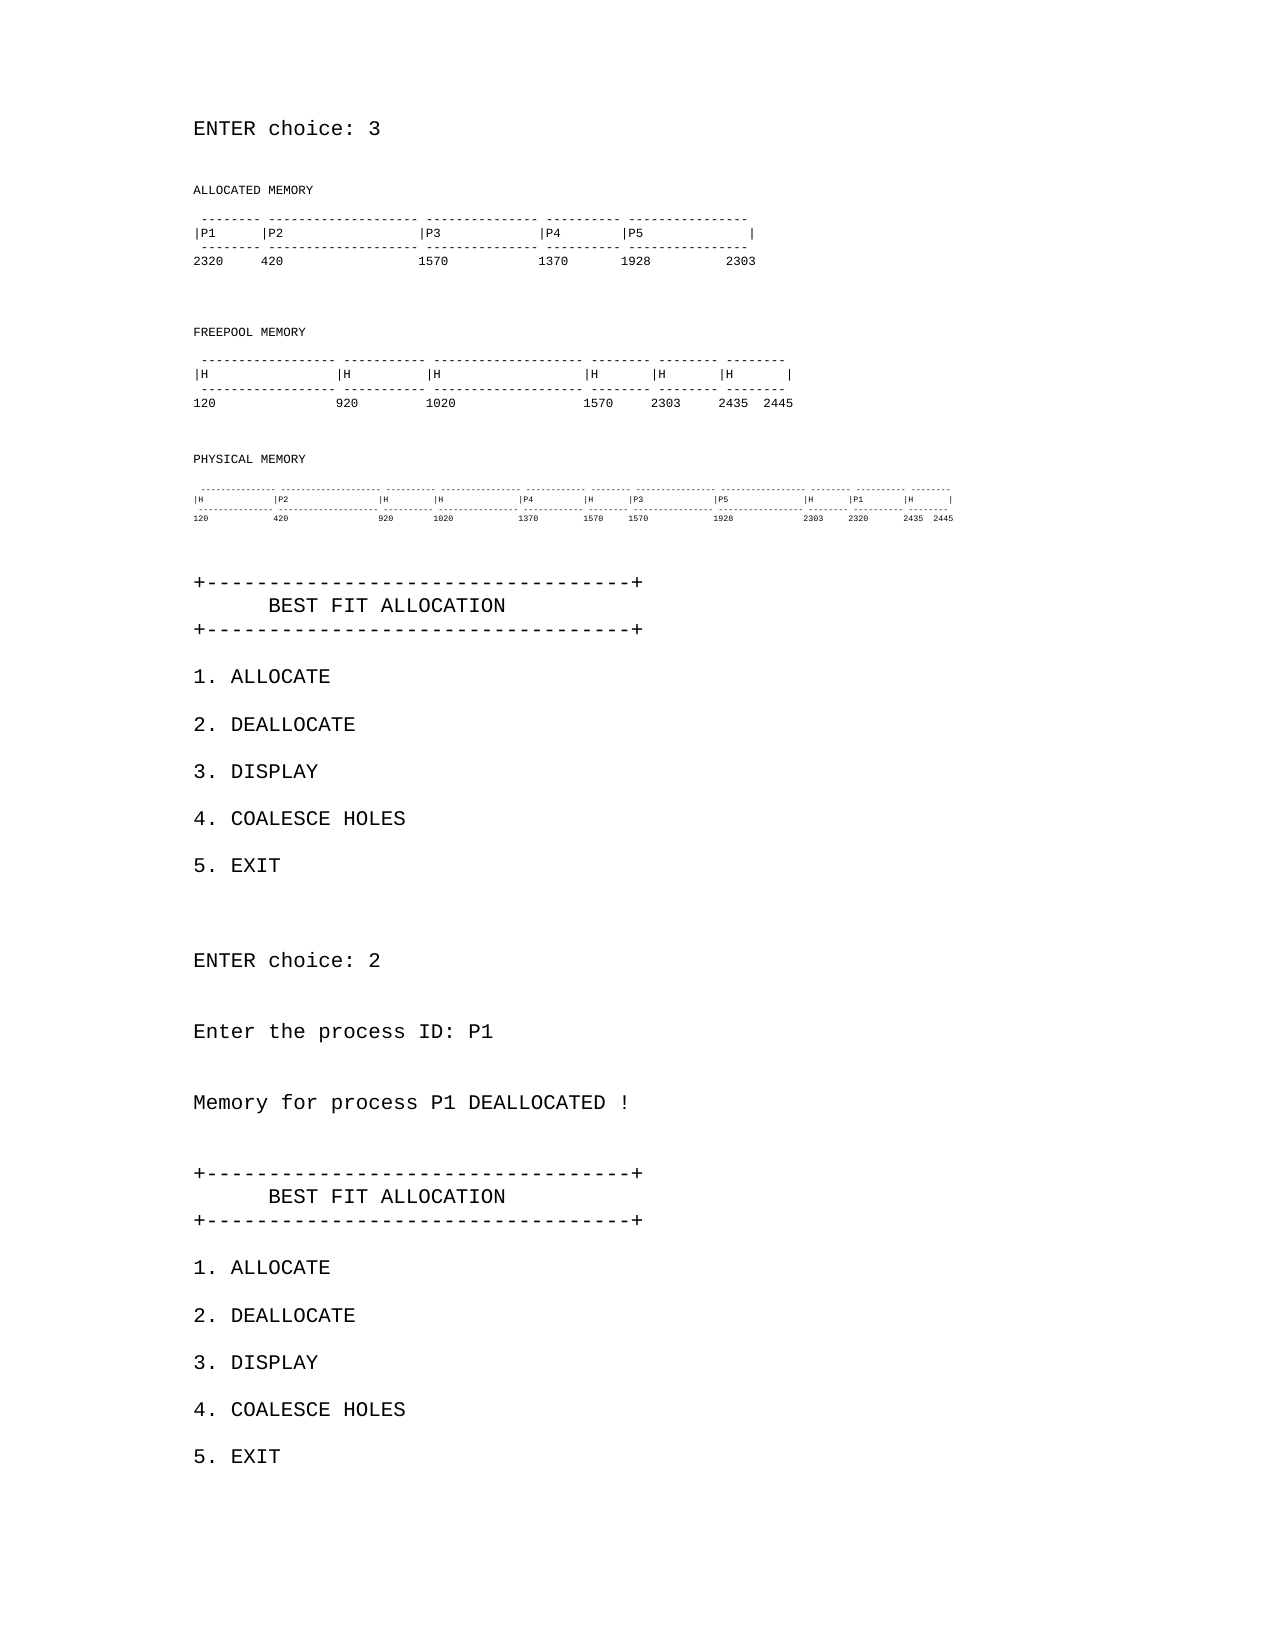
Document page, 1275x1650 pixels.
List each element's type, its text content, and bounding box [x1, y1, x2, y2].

text 4. COALESCE HOLES [118, 808, 1157, 832]
text BEST FIT ALLOCATION [118, 1186, 1157, 1210]
text --------------- -------------------- ---------- ---------------- ------------ -------- ---------------- ----------------- -------- ---------- -------- [118, 505, 1157, 515]
text 2. DEALLOCATE [118, 713, 1157, 737]
text -------- -------------------- --------------- ---------- ---------------- [118, 213, 1157, 227]
text +----------------------------------+ [118, 619, 1157, 643]
text ENTER choice: 3 [118, 118, 1157, 142]
text |H |P2 |H |H |P4 |H |P3 |P5 |H |P1 |H | [118, 496, 1157, 505]
text +----------------------------------+ [118, 1163, 1157, 1186]
text 1. ALLOCATE [118, 666, 1157, 690]
text 5. EXIT [118, 1447, 1157, 1470]
text 3. DISPLAY [118, 761, 1157, 784]
text PHYSICAL MEMORY [118, 453, 1157, 468]
text 120 420 920 1020 1370 1570 1570 1928 2303 2320 2435 2445 [118, 515, 1157, 524]
text ------------------ ----------- -------------------- -------- -------- -------- [118, 354, 1157, 368]
text 5. EXIT [118, 855, 1157, 879]
text FREEPOOL MEMORY [118, 326, 1157, 340]
text ALLOCATED MEMORY [118, 184, 1157, 198]
text 1. ALLOCATE [118, 1257, 1157, 1281]
text +----------------------------------+ [118, 1210, 1157, 1234]
text 3. DISPLAY [118, 1352, 1157, 1376]
text 120 920 1020 1570 2303 2435 2445 [118, 397, 1157, 411]
text 2. DEALLOCATE [118, 1305, 1157, 1328]
text BEST FIT ALLOCATION [118, 595, 1157, 619]
text ENTER choice: 2 [118, 950, 1157, 974]
text ------------------ ----------- -------------------- -------- -------- -------- [118, 383, 1157, 397]
text 4. COALESCE HOLES [118, 1399, 1157, 1423]
text Enter the process ID: P1 [118, 1021, 1157, 1044]
text |H |H |H |H |H |H | [118, 368, 1157, 383]
text Memory for process P1 DEALLOCATED ! [118, 1092, 1157, 1116]
text --------------- -------------------- ---------- ---------------- ------------ -------- ---------------- ----------------- -------- ---------- -------- [118, 482, 1157, 496]
text -------- -------------------- --------------- ---------- ---------------- [118, 241, 1157, 255]
text 2320 420 1570 1370 1928 2303 [118, 255, 1157, 269]
text |P1 |P2 |P3 |P4 |P5 | [118, 227, 1157, 241]
text +----------------------------------+ [118, 572, 1157, 595]
